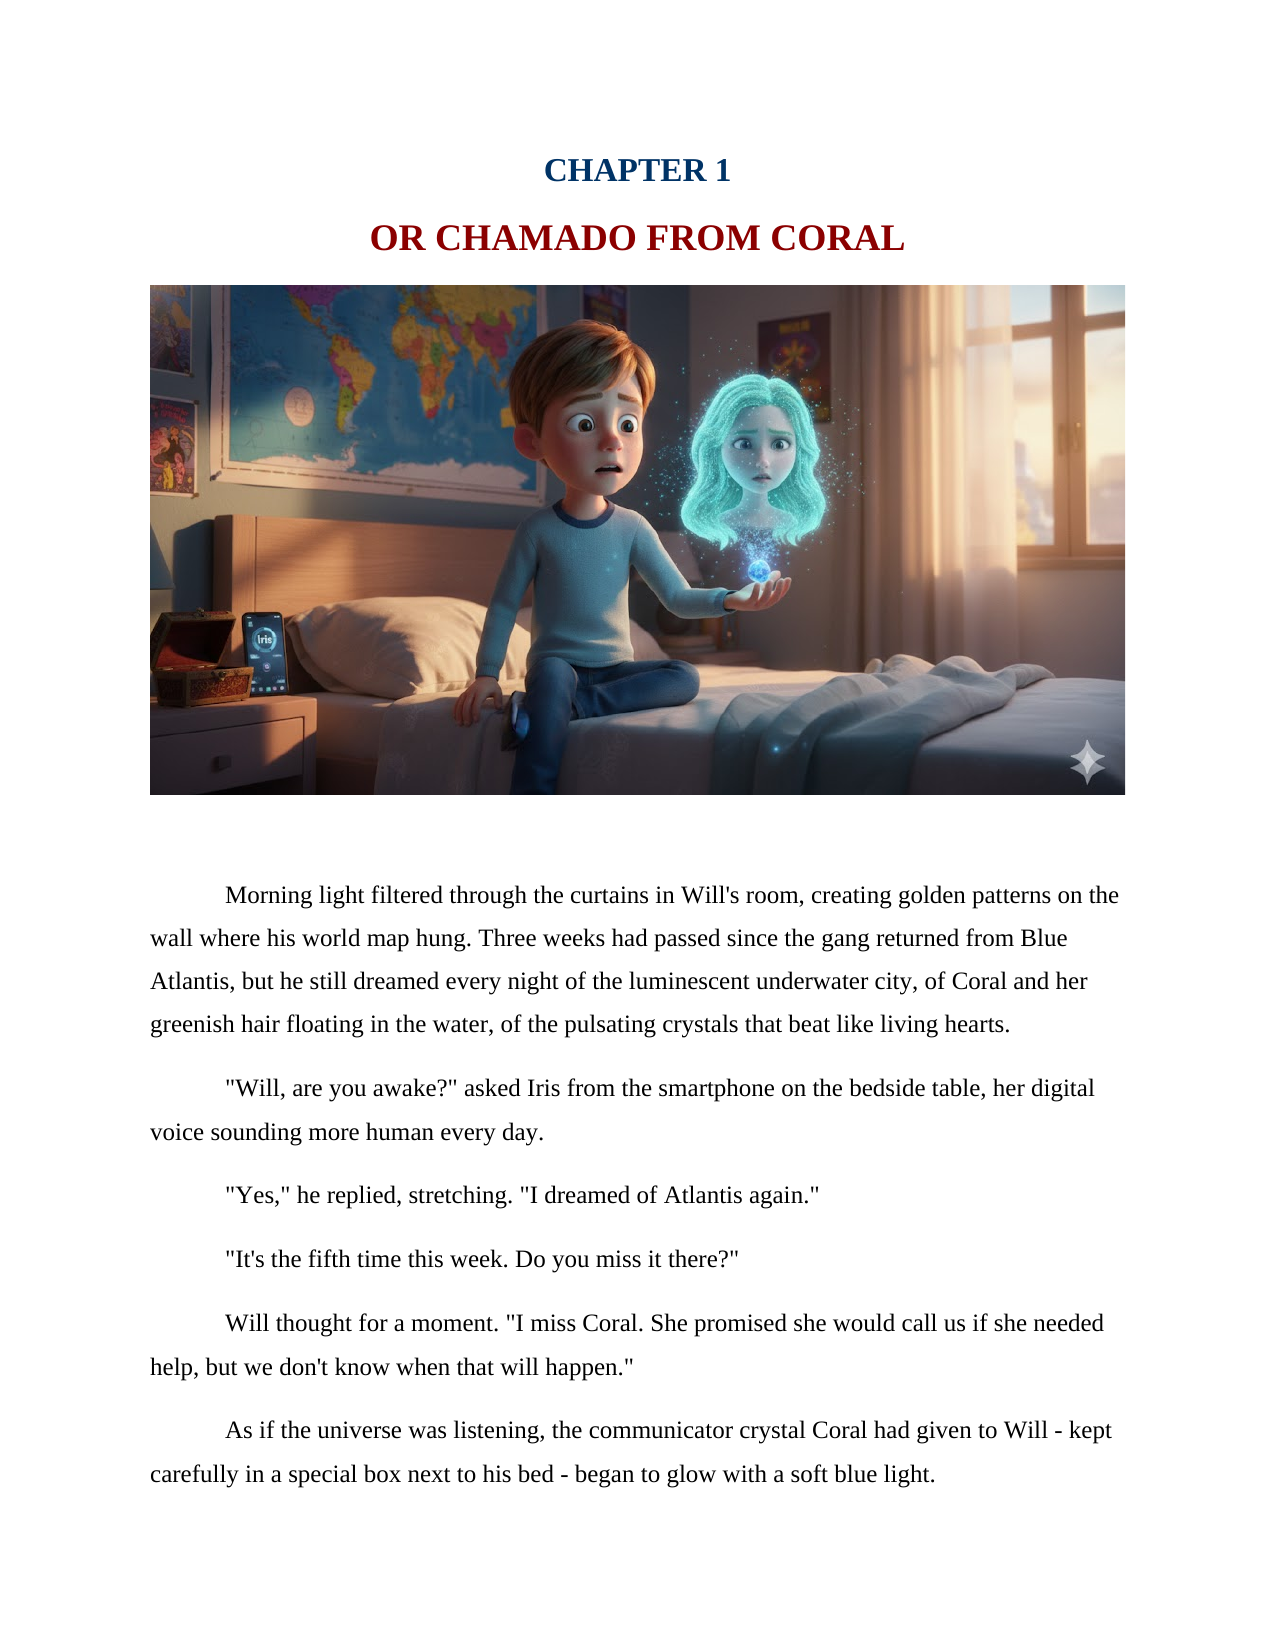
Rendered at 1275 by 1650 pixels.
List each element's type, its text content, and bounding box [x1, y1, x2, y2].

picture [150, 285, 1125, 795]
text Morning light filtered through the curtains in Will's room, creating golden patterns on the wall where his world map hung. Three weeks had passed since the gang returned from Blue Atlantis, but he still dreamed every night of the luminescent underwater city, of Coral and her greenish hair floating in the water, of the pulsating crystals that beat like living hearts. [150, 880, 1125, 1038]
text As if the universe was listening, the communicator crystal Coral had given to Will - kept carefully in a special box next to his bed - began to glow with a soft blue light. [150, 1416, 1125, 1487]
text "Will, are you awake?" asked Iris from the smartphone on the bedside table, her digital voice sounding more human every day. [150, 1073, 1125, 1145]
text OR CHAMADO FROM CORAL [150, 215, 1125, 258]
text CHAPTER 1 [150, 150, 1125, 188]
text "Yes," he replied, stretching. "I dreamed of Atlantis again." [150, 1181, 1125, 1209]
text "It's the fifth time this week. Do you miss it there?" [150, 1244, 1125, 1273]
text Will thought for a moment. "I miss Coral. She promised she would call us if she needed help, but we don't know when that will happen." [150, 1308, 1125, 1380]
